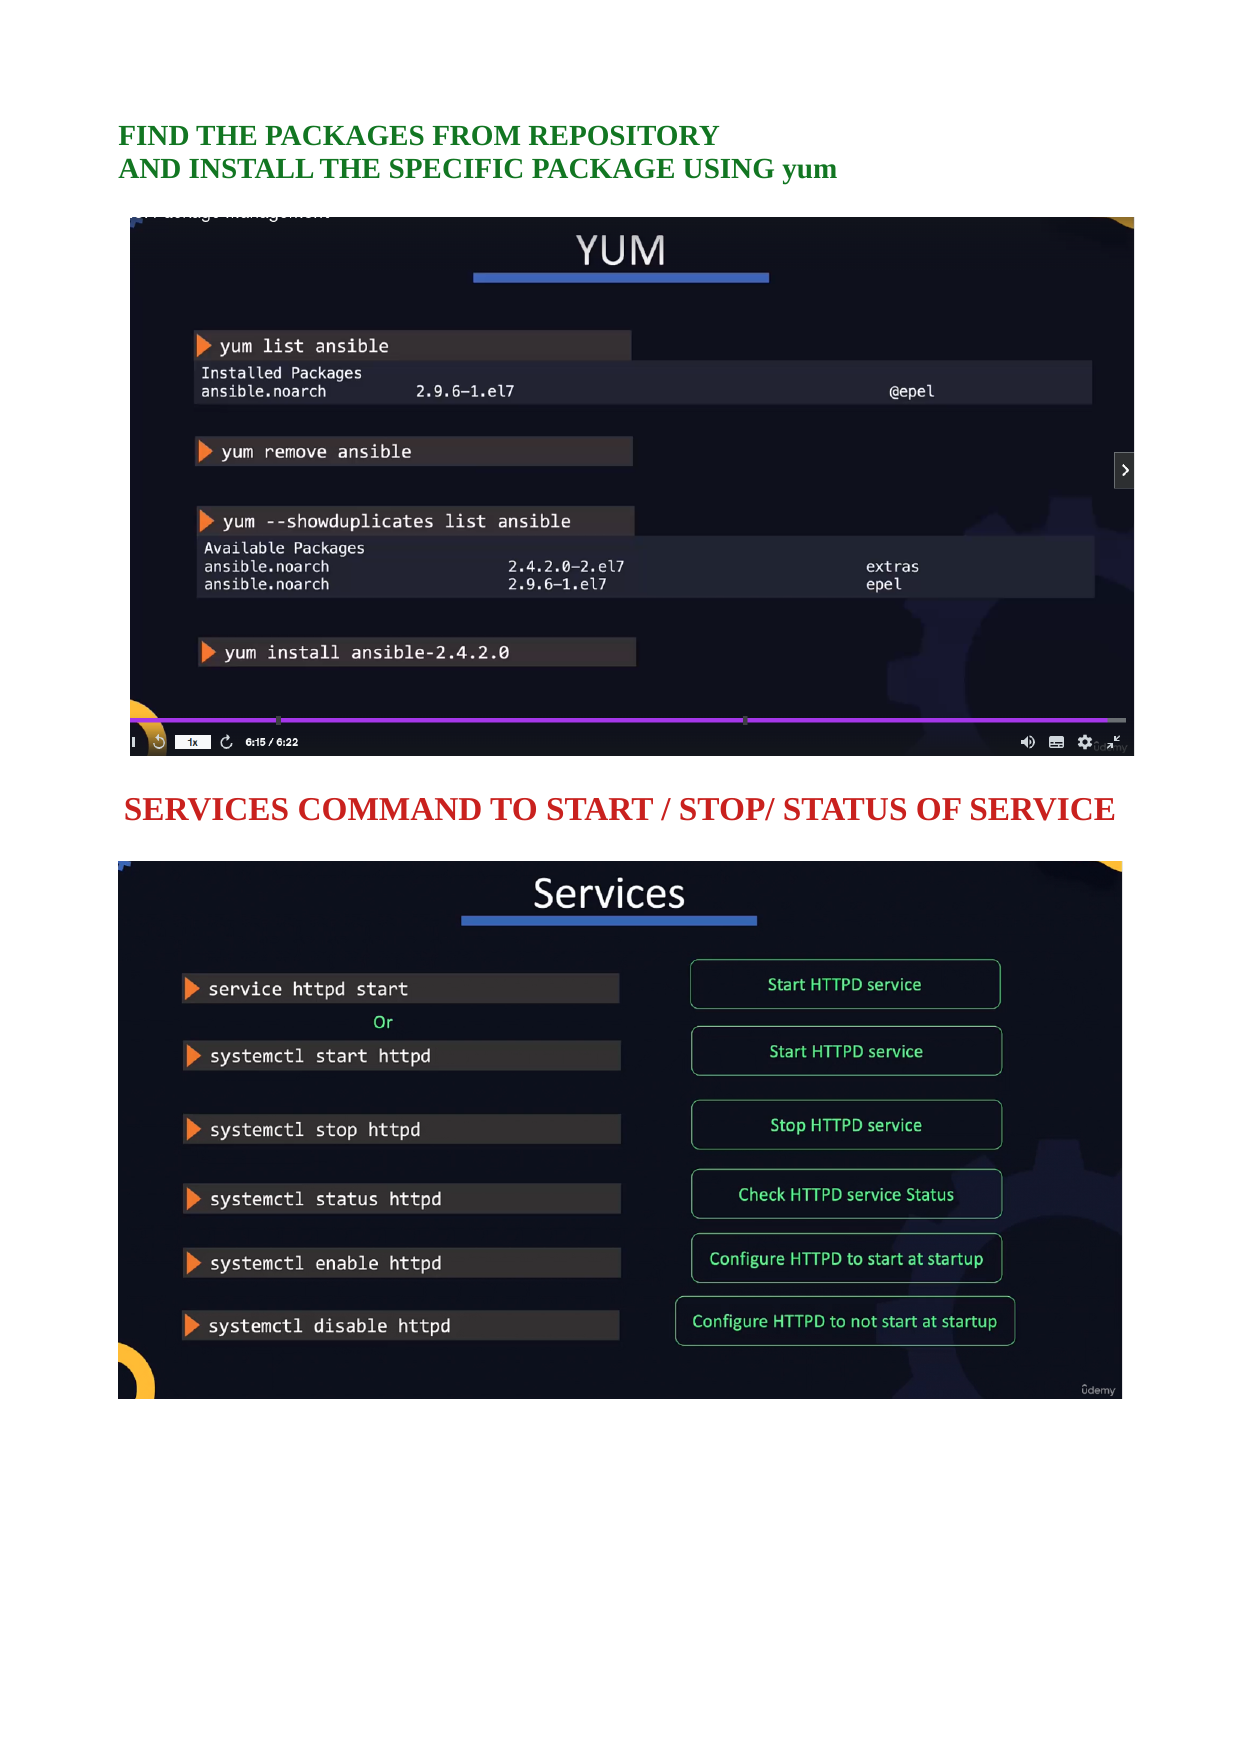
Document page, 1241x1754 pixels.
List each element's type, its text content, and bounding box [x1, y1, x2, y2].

text FIND THE PACKAGES FROM REPOSITORY [118, 118, 1122, 152]
picture [130, 217, 1135, 756]
text AND INSTALL THE SPECIFIC PACKAGE USING yum [118, 152, 1122, 185]
picture [118, 861, 1123, 1399]
text SERVICES COMMAND TO START / STOP/ STATUS OF SERVICE [118, 789, 1122, 827]
